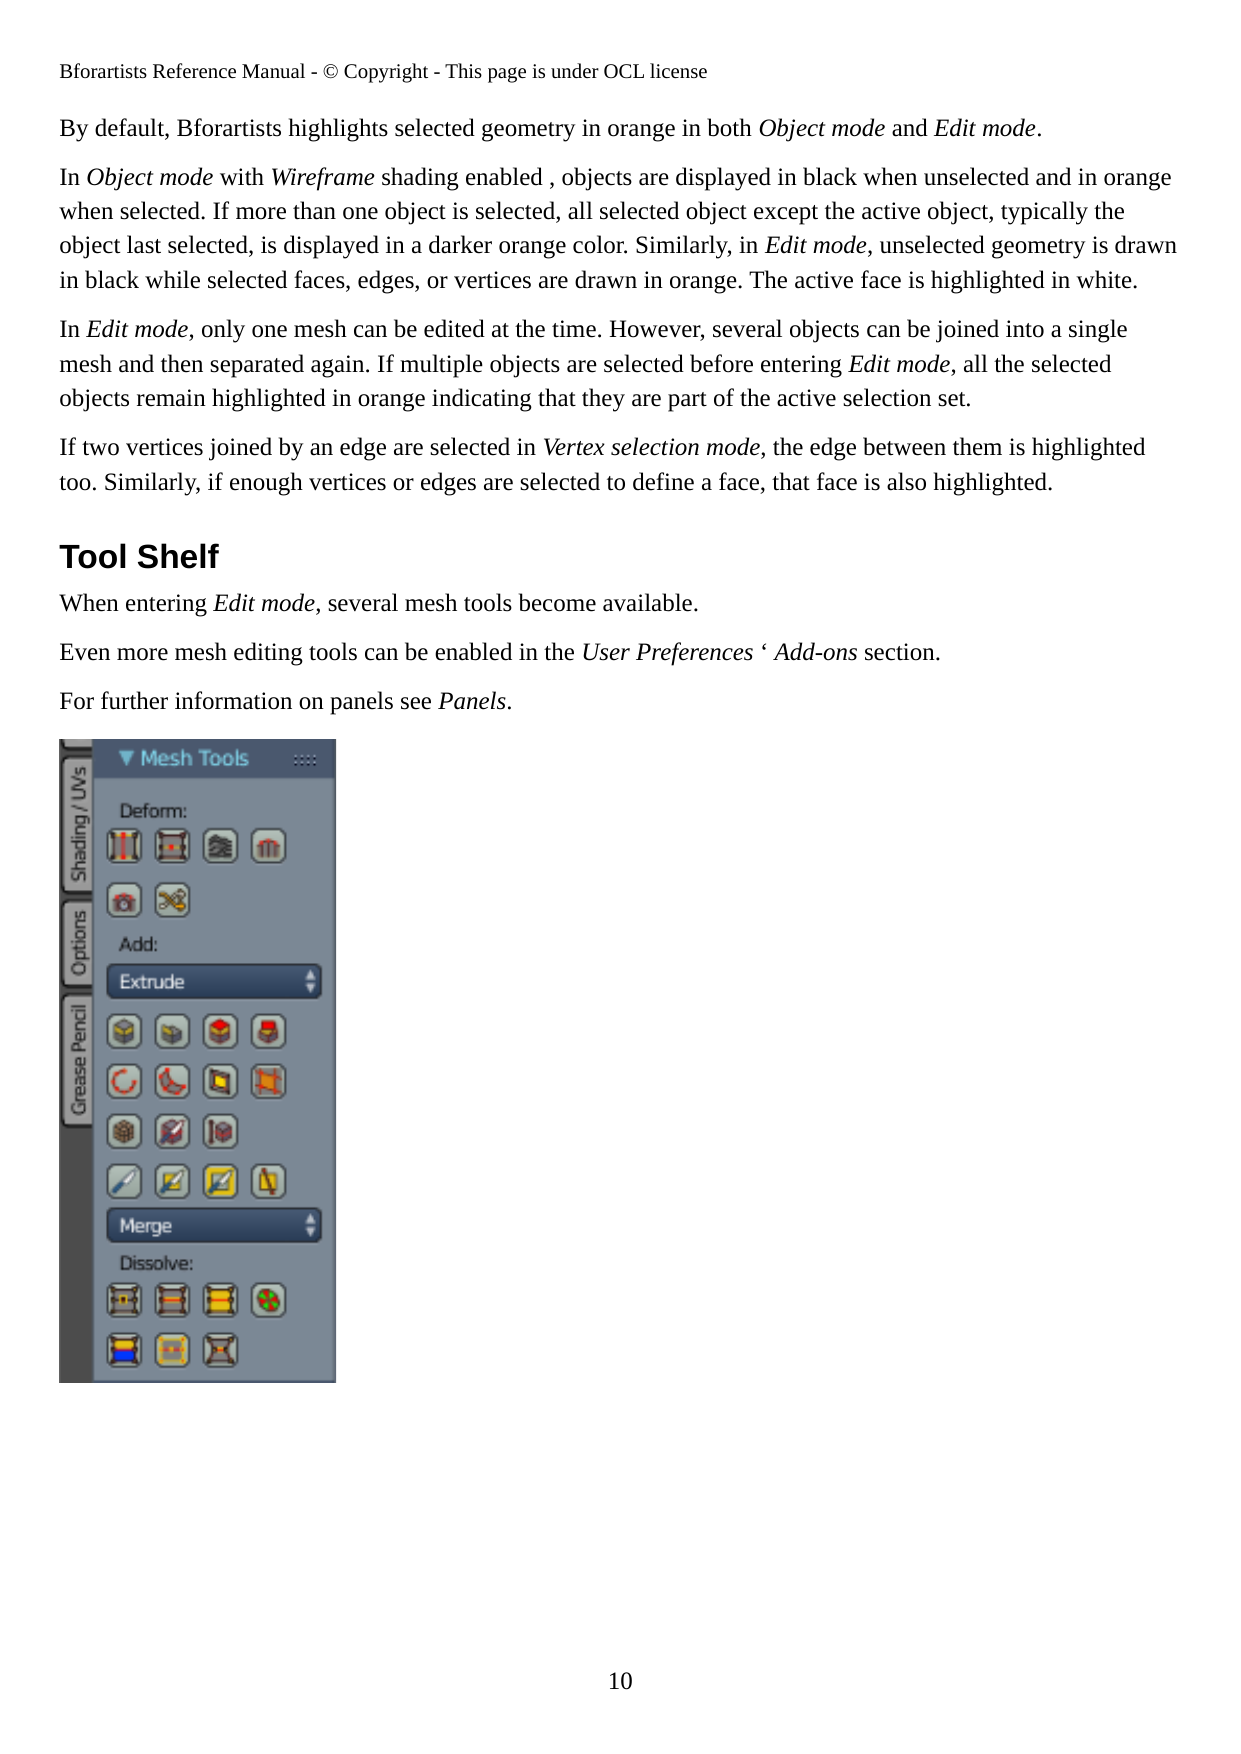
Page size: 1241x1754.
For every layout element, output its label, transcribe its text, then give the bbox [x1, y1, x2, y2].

text For further information on panels see Panels. [59, 686, 1181, 714]
text Even more mesh editing tools can be enabled in the User Preferences ‘ Add-ons section. [59, 637, 1181, 666]
text If two vertices joined by an edge are selected in Vertex selection mode, the edge between them is highlighted too. Similarly, if enough vertices or edges are selected to define a face, that face is also highlighted. [59, 432, 1181, 495]
text In Edit mode, only one mesh can be edited at the time. However, several objects can be joined into a single mesh and then separated again. If multiple objects are selected before entering Edit mode, all the selected objects remain highlighted in orange indicating that they are part of the active selection set. [59, 314, 1181, 412]
picture [59, 739, 337, 1383]
text In Object mode with Wireframe shading enabled , objects are displayed in black when unselected and in orange when selected. If more than one object is selected, all selected object except the active object, typically the object last selected, is displayed in a darker orange color. Similarly, in Edit mode, unselected geometry is drawn in black while selected faces, edges, or vertices are drawn in orange. The active face is highlighted in white. [59, 162, 1181, 294]
subtitle Tool Shelf [59, 537, 1181, 575]
text When entering Edit mode, several mesh tools become available. [59, 588, 1181, 616]
text By default, Bforartists highlights selected geometry in orange in both Object mode and Edit mode. [59, 113, 1181, 141]
